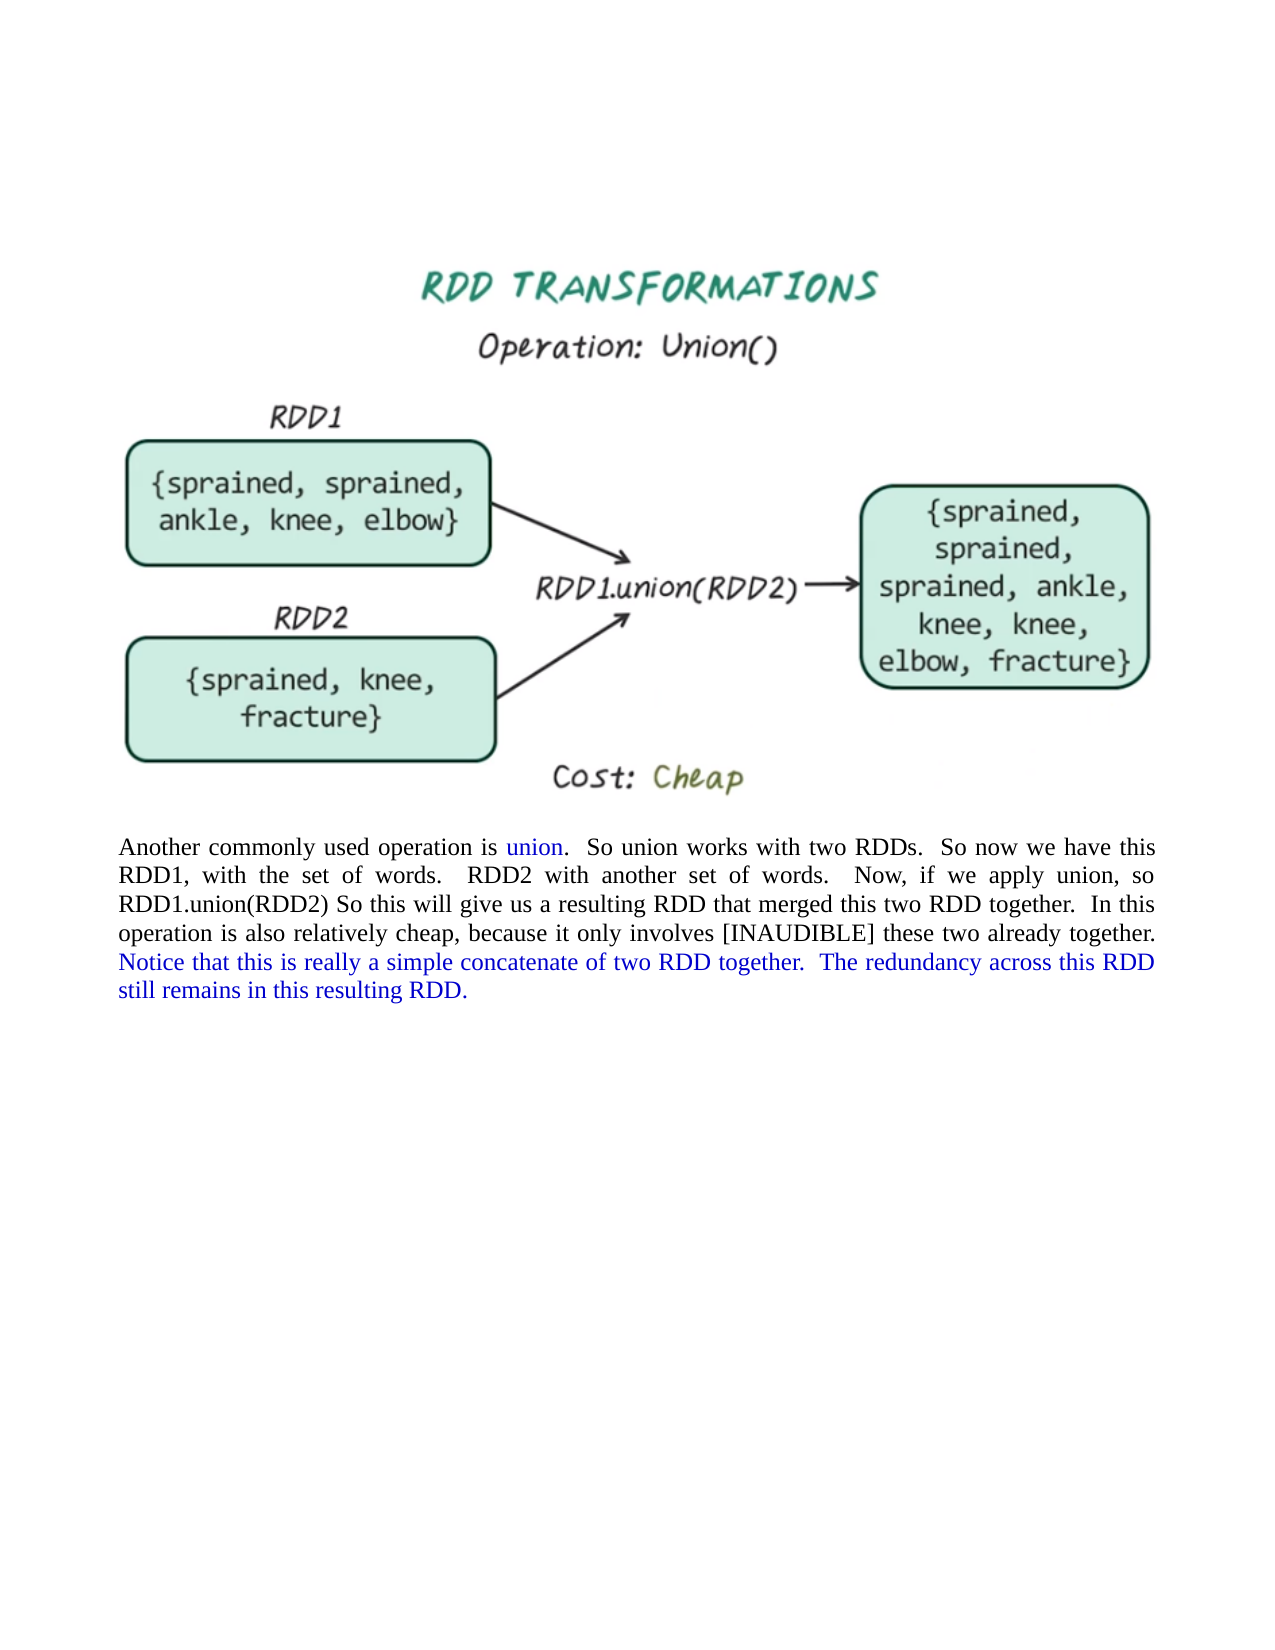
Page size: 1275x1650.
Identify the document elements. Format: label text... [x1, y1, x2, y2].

picture [118, 261, 1157, 803]
text Another commonly used operation is union. So union works with two RDDs. So now we have this RDD1, with the set of words. RDD2 with another set of words. Now, if we apply union, so RDD1.union(RDD2) So this will give us a resulting RDD that merged this two RDD together. In this operation is also relatively cheap, because it only involves [INAUDIBLE] these two already together. Notice that this is really a simple concatenate of two RDD together. The redundancy across this RDD still remains in this resulting RDD. [118, 832, 1157, 1004]
